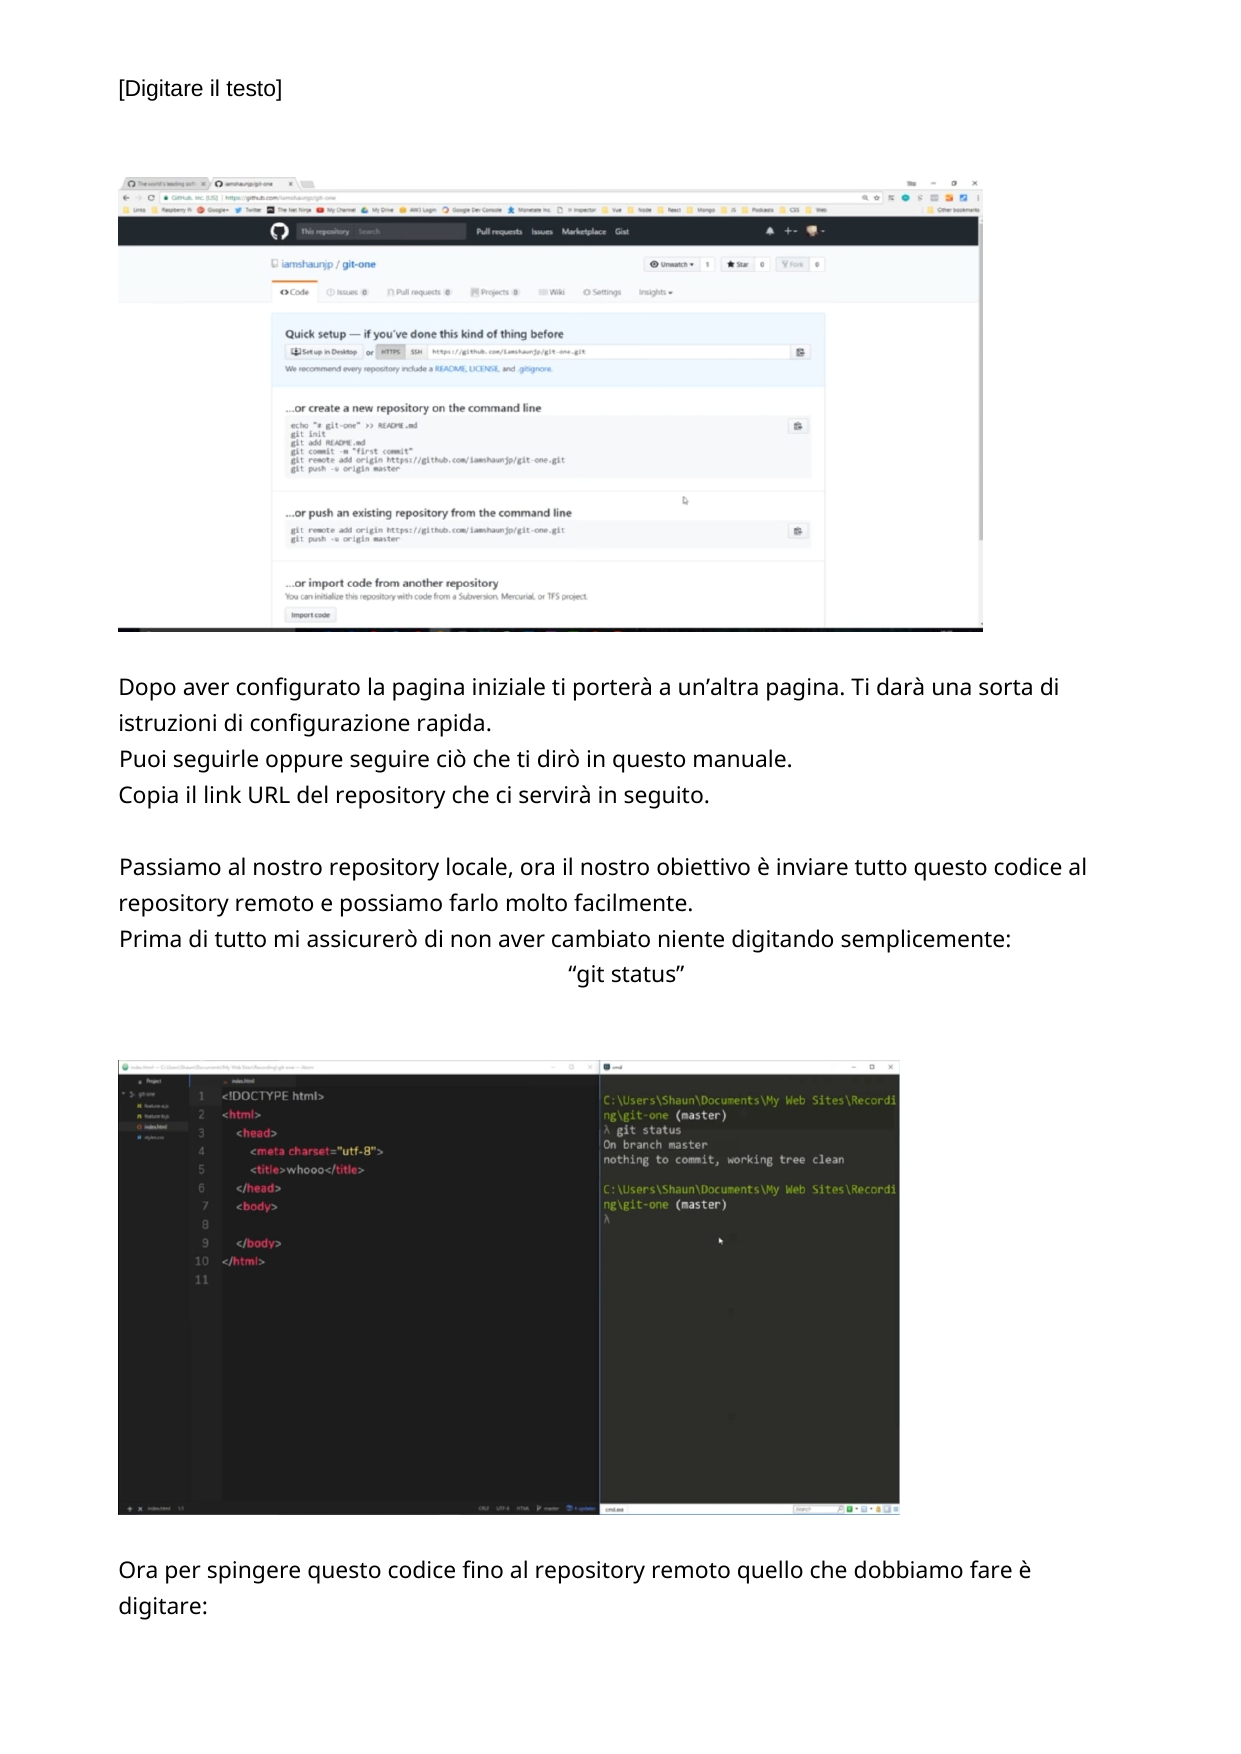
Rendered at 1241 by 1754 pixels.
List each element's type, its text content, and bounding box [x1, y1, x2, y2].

text Ora per spingere questo codice fino al repository remoto quello che dobbiamo fare è digitare: [118, 1554, 1124, 1621]
text Prima di tutto mi assicurerò di non aver cambiato niente digitando semplicemente: [118, 922, 1124, 954]
text Dopo aver configurato la pagina iniziale ti porterà a un’altra pagina. Ti darà una sorta di istruzioni di configurazione rapida. [118, 671, 1124, 738]
picture [118, 177, 983, 632]
text Copia il link URL del repository che ci servirà in seguito. [118, 779, 1124, 810]
text Puoi seguirle oppure seguire ciò che ti dirò in questo manuale. [118, 743, 1124, 774]
text Passiamo al nostro repository locale, ora il nostro obiettivo è inviare tutto questo codice al repository remoto e possiamo farlo molto facilmente. [118, 851, 1124, 918]
text “git status” [118, 958, 1124, 990]
picture [118, 1060, 900, 1515]
